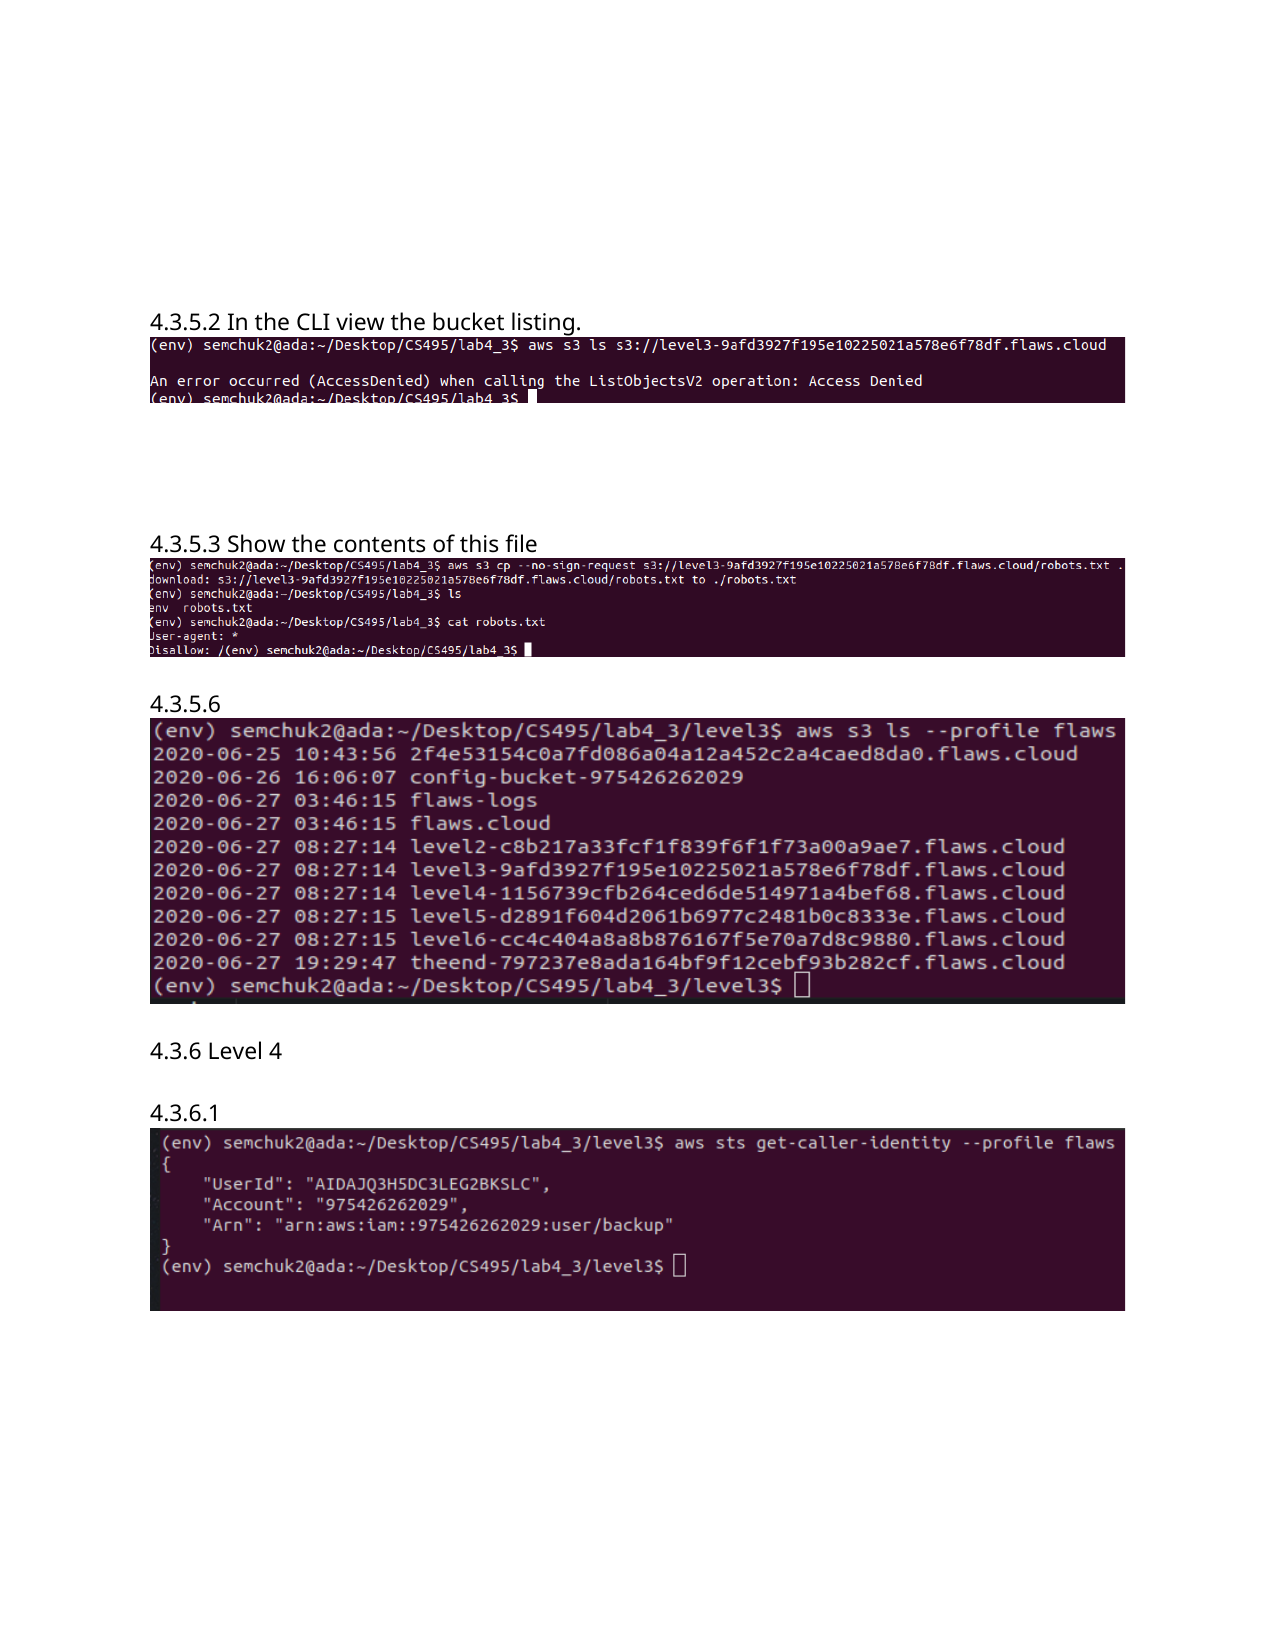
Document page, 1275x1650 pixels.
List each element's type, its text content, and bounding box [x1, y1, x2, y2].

text 4.3.5.3 Show the contents of this file [150, 528, 1125, 558]
picture [150, 718, 1125, 1004]
text 4.3.5.2 In the CLI view the bucket listing. [150, 306, 1125, 337]
picture [150, 558, 1125, 657]
picture [150, 337, 1125, 403]
text 4.3.6.1 [150, 1097, 1125, 1128]
text 4.3.5.6 [150, 688, 1125, 718]
text 4.3.6 Level 4 [150, 1034, 1125, 1066]
picture [150, 1128, 1125, 1311]
